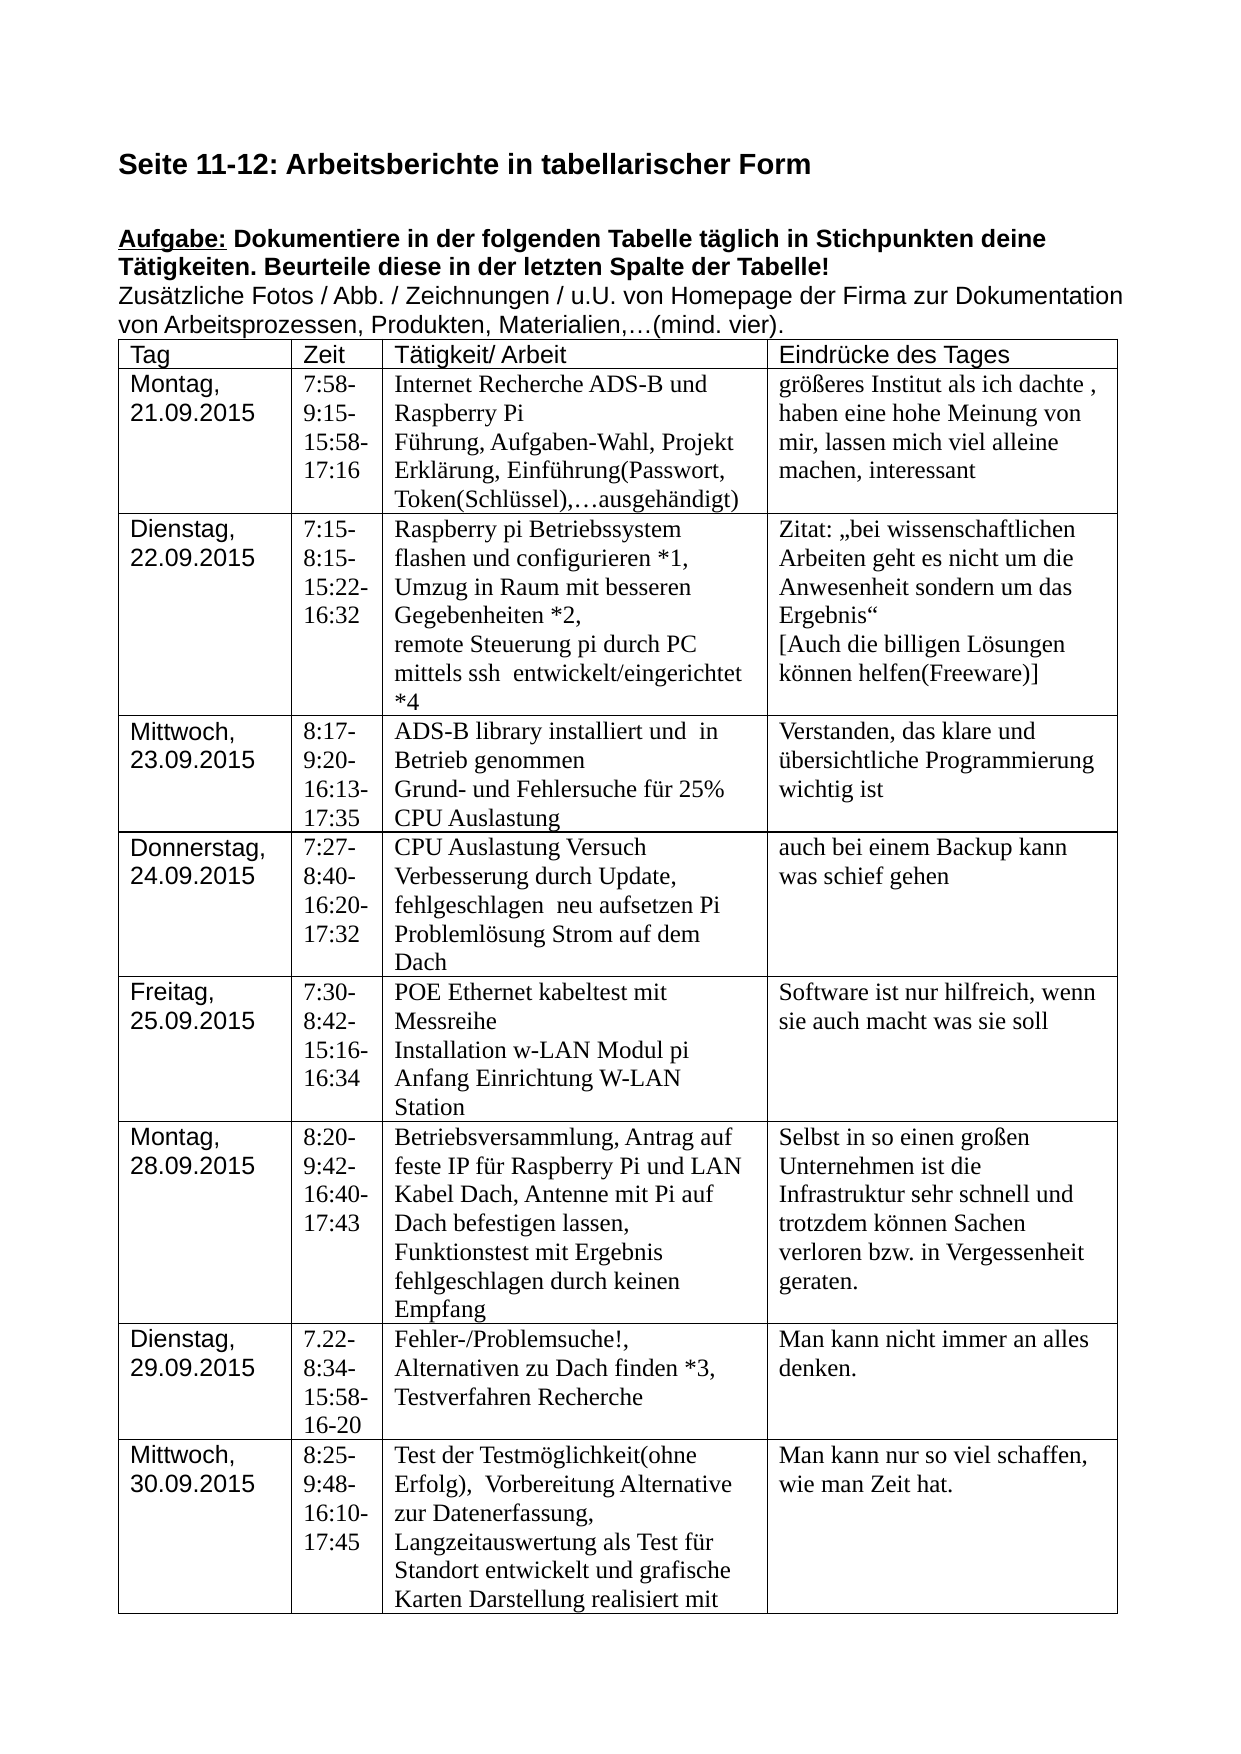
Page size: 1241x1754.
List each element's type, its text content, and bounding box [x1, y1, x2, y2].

table_cell Raspberry pi Betriebssystem flashen und configurieren *1, Umzug in Raum mit besseren Gegebenheiten *2, remote Steuerung pi durch PC mittels ssh entwickelt/eingerichtet *4 [383, 514, 767, 715]
table_cell 7:27- 8:40- 16:20- 17:32 [292, 833, 382, 976]
table_header Zeit [292, 340, 382, 368]
table_cell Man kann nur so viel schaffen, wie man Zeit hat. [768, 1440, 1117, 1613]
text Aufgabe: Dokumentiere in der folgenden Tabelle täglich in Stichpunkten deine Tätigkeiten. Beurteile diese in der letzten Spalte der Tabelle! [118, 223, 1152, 281]
table_cell Dienstag, 29.09.2015 [119, 1324, 291, 1439]
table_cell POE Ethernet kabeltest mit Messreihe Installation w-LAN Modul pi Anfang Einrichtung W-LAN Station [383, 977, 767, 1121]
table_cell Montag, 21.09.2015 [119, 369, 291, 513]
table_cell Test der Testmöglichkeit(ohne Erfolg), Vorbereitung Alternative zur Datenerfassung, Langzeitauswertung als Test für Standort entwickelt und grafische Karten Darstellung realisiert mit [383, 1440, 767, 1613]
table_header Tätigkeit/ Arbeit [383, 340, 767, 368]
table_cell Selbst in so einen großen Unternehmen ist die Infrastruktur sehr schnell und trotzdem können Sachen verloren bzw. in Vergessenheit geraten. [768, 1122, 1117, 1323]
table_cell größeres Institut als ich dachte , haben eine hohe Meinung von mir, lassen mich viel alleine machen, interessant [768, 369, 1117, 513]
table_cell 7:15- 8:15- 15:22- 16:32 [292, 514, 382, 715]
table_header Tag [119, 340, 291, 368]
text Seite 11-12: Arbeitsberichte in tabellarischer Form [118, 147, 1152, 180]
table_cell Zitat: „bei wissenschaftlichen Arbeiten geht es nicht um die Anwesenheit sondern um das Ergebnis“ [Auch die billigen Lösungen können helfen(Freeware)] [768, 514, 1117, 715]
table_cell 7:30- 8:42- 15:16- 16:34 [292, 977, 382, 1121]
table_cell Man kann nicht immer an alles denken. [768, 1324, 1117, 1439]
table_cell 8:17- 9:20- 16:13- 17:35 [292, 716, 382, 831]
text Zusätzliche Fotos / Abb. / Zeichnungen / u.U. von Homepage der Firma zur Dokumentation von Arbeitsprozessen, Produkten, Materialien,…(mind. vier). [118, 281, 1152, 338]
table_cell 8:25- 9:48- 16:10- 17:45 [292, 1440, 382, 1613]
table_cell ADS-B library installiert und in Betrieb genommen Grund- und Fehlersuche für 25% CPU Auslastung [383, 716, 767, 831]
table_header Eindrücke des Tages [768, 340, 1117, 368]
table_cell 7:58- 9:15- 15:58- 17:16 [292, 369, 382, 513]
table_cell 7.22- 8:34- 15:58- 16-20 [292, 1324, 382, 1439]
table_cell Verstanden, das klare und übersichtliche Programmierung wichtig ist [768, 716, 1117, 831]
table_cell Donnerstag, 24.09.2015 [119, 833, 291, 976]
table_cell Dienstag, 22.09.2015 [119, 514, 291, 715]
table_cell CPU Auslastung Versuch Verbesserung durch Update, fehlgeschlagen neu aufsetzen Pi Problemlösung Strom auf dem Dach [383, 833, 767, 976]
table_cell Fehler-/Problemsuche!, Alternativen zu Dach finden *3, Testverfahren Recherche [383, 1324, 767, 1439]
table_cell Betriebsversammlung, Antrag auf feste IP für Raspberry Pi und LAN Kabel Dach, Antenne mit Pi auf Dach befestigen lassen, Funktionstest mit Ergebnis fehlgeschlagen durch keinen Empfang [383, 1122, 767, 1323]
table_cell 8:20- 9:42- 16:40- 17:43 [292, 1122, 382, 1323]
table_cell Mittwoch, 30.09.2015 [119, 1440, 291, 1613]
table_cell auch bei einem Backup kann was schief gehen [768, 833, 1117, 976]
table_cell Internet Recherche ADS-B und Raspberry Pi Führung, Aufgaben-Wahl, Projekt Erklärung, Einführung(Passwort, Token(Schlüssel),…ausgehändigt) [383, 369, 767, 513]
table_cell Mittwoch, 23.09.2015 [119, 716, 291, 831]
table_cell Montag, 28.09.2015 [119, 1122, 291, 1323]
table_cell Software ist nur hilfreich, wenn sie auch macht was sie soll [768, 977, 1117, 1121]
table_cell Freitag, 25.09.2015 [119, 977, 291, 1121]
